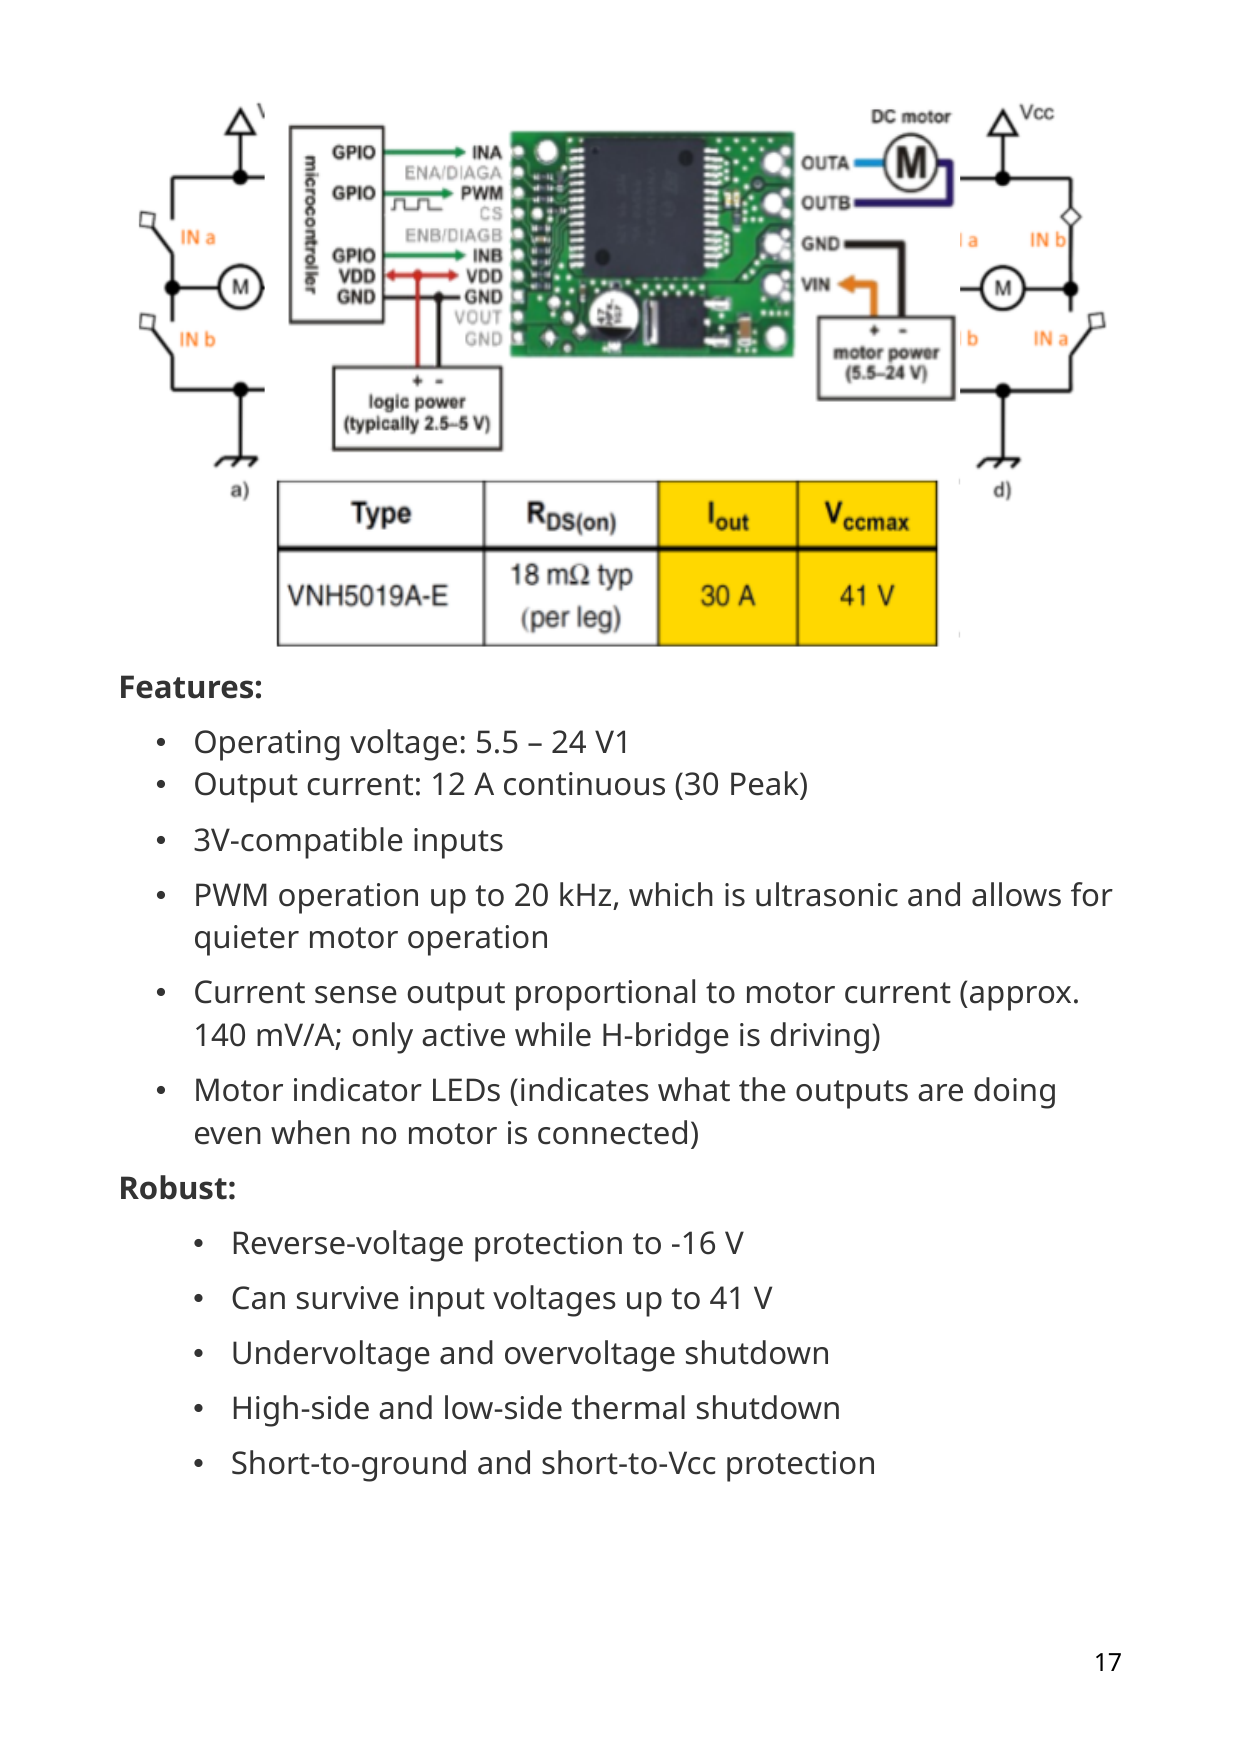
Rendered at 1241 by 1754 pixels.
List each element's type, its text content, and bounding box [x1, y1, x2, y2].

picture [115, 90, 1119, 665]
list Output current: 12 A continuous (30 Peak) [156, 762, 1122, 805]
text Robust: [118, 1166, 1122, 1208]
list Current sense output proportional to motor current (approx. 140 mV/A; only active while H-bridge is driving) [156, 970, 1122, 1056]
list Short-to-ground and short-to-Vcc protection [193, 1441, 1122, 1484]
list Reverse-voltage protection to -16 V [193, 1221, 1122, 1263]
list Motor indicator LEDs (indicates what the outputs are doing even when no motor is connected) [156, 1068, 1122, 1153]
list Operating voltage: 5.5 – 24 V1 [156, 720, 1122, 762]
list Can survive input voltages up to 41 V [193, 1276, 1122, 1318]
list 3V-compatible inputs [156, 817, 1122, 860]
list PWM operation up to 20 kHz, which is ultrasonic and allows for quieter motor operation [156, 873, 1122, 958]
list High-side and low-side thermal shutdown [193, 1386, 1122, 1429]
list Undervoltage and overvoltage shutdown [193, 1331, 1122, 1374]
subtitle Features: [118, 91, 1122, 707]
